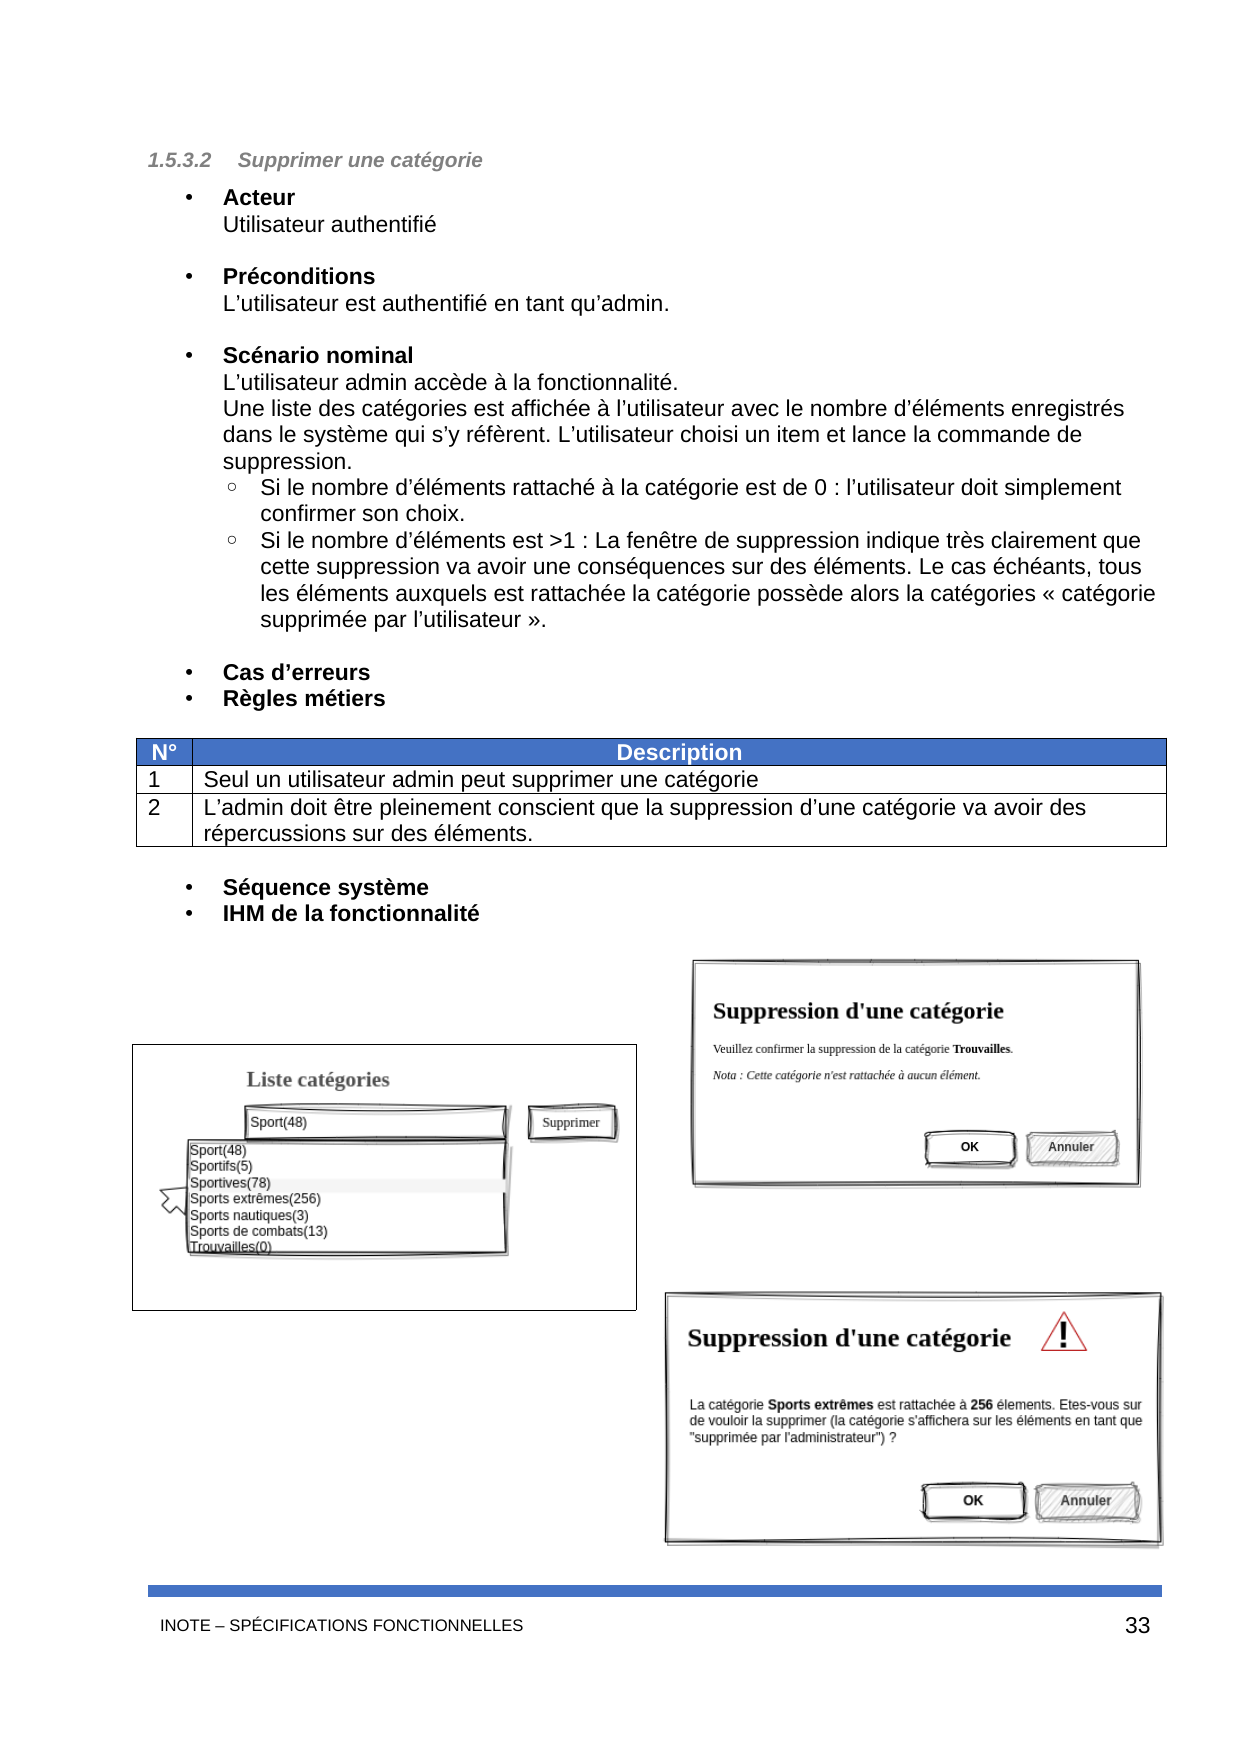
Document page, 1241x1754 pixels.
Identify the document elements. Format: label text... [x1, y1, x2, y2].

table_header N° [137, 739, 192, 765]
table_cell L’admin doit être pleinement conscient que la suppression d’une catégorie va avoir des répercussions sur des éléments. [193, 794, 1166, 846]
list Règles métiers [185, 685, 1162, 711]
list Utilisateur authentifié [185, 211, 1162, 237]
subtitle Supprimer une catégorie [148, 148, 1162, 172]
list L’utilisateur admin accède à la fonctionnalité. [185, 369, 1162, 395]
list Une liste des catégories est affichée à l’utilisateur avec le nombre d’éléments enregistrés dans le système qui s’y réfèrent. L’utilisateur choisi un item et lance la commande de suppression. [185, 395, 1162, 474]
table_cell 2 [137, 794, 192, 846]
table_cell 1 [137, 766, 192, 792]
list Scénario nominal [185, 342, 1162, 369]
list Si le nombre d’éléments rattaché à la catégorie est de 0 : l’utilisateur doit simplement confirmer son choix. [223, 474, 1162, 527]
list Préconditions [185, 263, 1162, 289]
table_cell Seul un utilisateur admin peut supprimer une catégorie [193, 766, 1166, 792]
list Séquence système [185, 873, 1162, 900]
list Cas d’erreurs [185, 658, 1162, 685]
picture [135, 1047, 351, 1307]
list L’utilisateur est authentifié en tant qu’admin. [185, 289, 1162, 316]
list Si le nombre d’éléments est >1 : La fenêtre de suppression indique très clairement que cette suppression va avoir une conséquences sur des éléments. Le cas échéants, tous les éléments auxquels est rattachée la catégorie possède alors la catégories « catégorie supprimée par l’utilisateur ». [223, 527, 1162, 632]
table_header Description [193, 739, 1166, 765]
list Acteur [185, 184, 1162, 211]
list IHM de la fonctionnalité [185, 900, 1162, 926]
